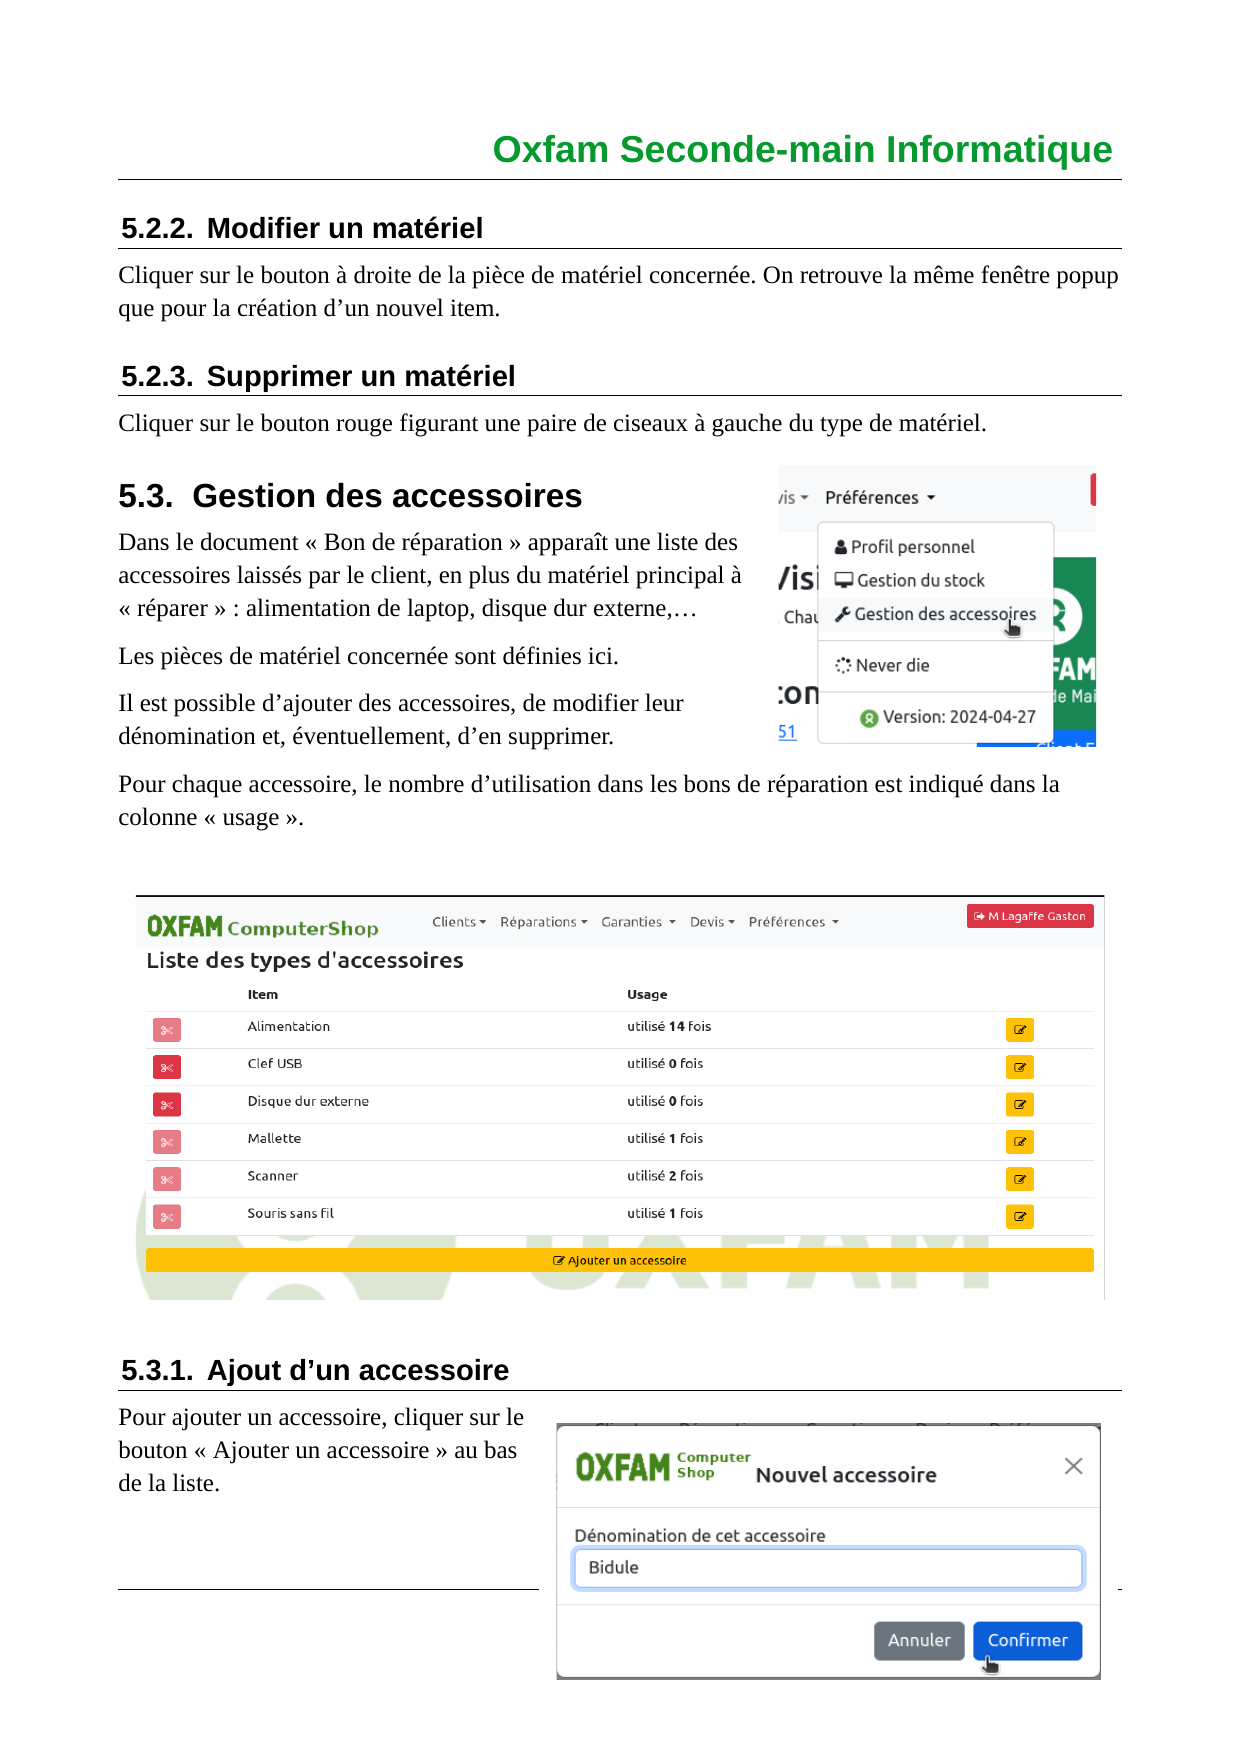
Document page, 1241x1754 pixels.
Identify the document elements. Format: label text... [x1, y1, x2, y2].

text Cliquer sur le bouton à droite de la pièce de matériel concernée. On retrouve la même fenêtre popup que pour la création d’un nouvel item. [118, 261, 1122, 322]
picture [135, 895, 1105, 1300]
text Cliquer sur le bouton rouge figurant une paire de ciseaux à gauche du type de matériel. [118, 408, 1122, 436]
subtitle Gestion des accessoires [118, 447, 1122, 764]
text Pour ajouter un accessoire, cliquer sur le bouton « Ajouter un accessoire » au bas de la liste. [118, 1402, 1122, 1697]
text Pour chaque accessoire, le nombre d’utilisation dans les bons de réparation est indiqué dans la colonne « usage ». [118, 769, 1122, 831]
picture [778, 465, 1097, 747]
subtitle Supprimer un matériel [118, 356, 1122, 395]
text Les pièces de matériel concernée sont définies ici. [118, 641, 761, 669]
text Dans le document « Bon de réparation » apparaît une liste des accessoires laissés par le client, en plus du matériel principal à « réparer » : alimentation de laptop, disque dur externe,… [118, 527, 761, 622]
picture [556, 1423, 1101, 1680]
subtitle Modifier un matériel [118, 208, 1122, 248]
subtitle Ajout d’un accessoire [118, 864, 1122, 1390]
text Il est possible d’ajouter des accessoires, de modifier leur dénomination et, éventuellement, d’en supprimer. [118, 688, 761, 750]
